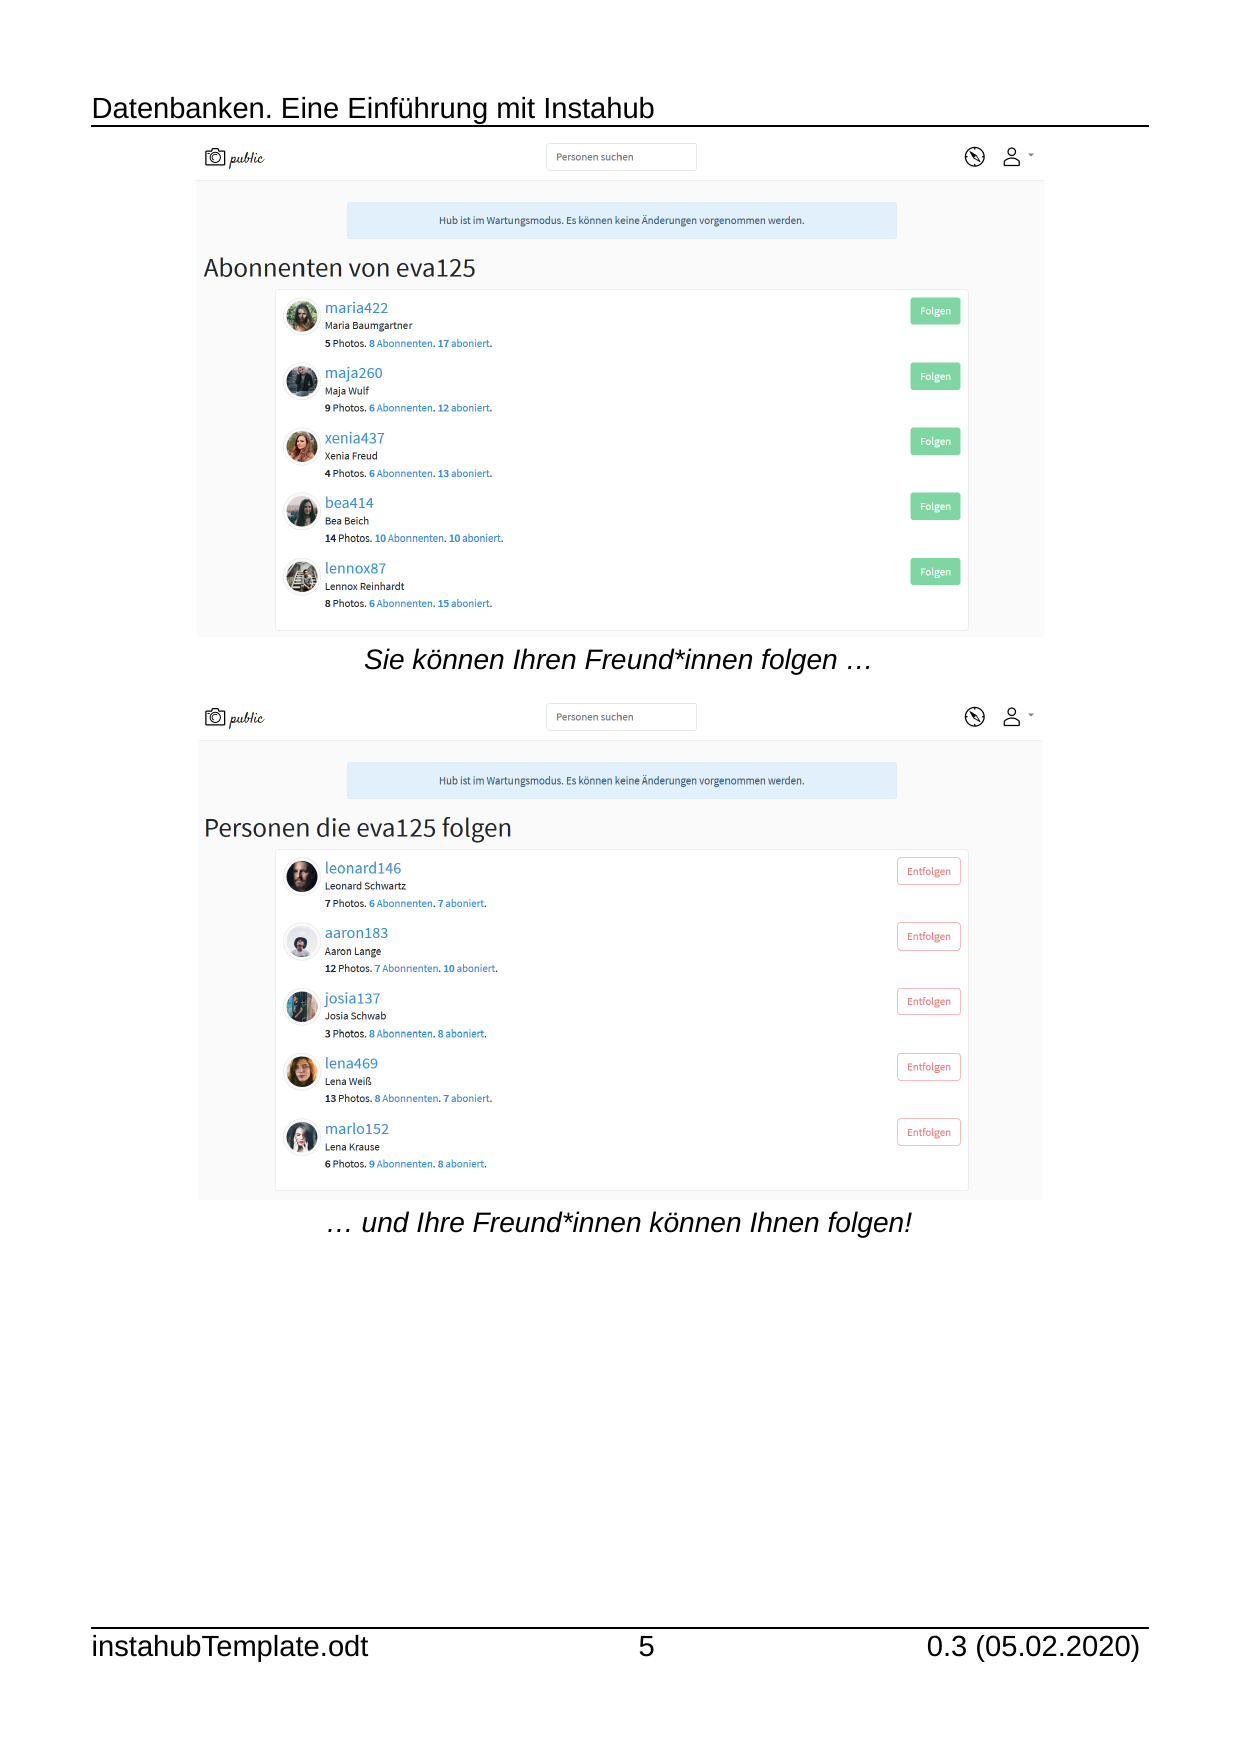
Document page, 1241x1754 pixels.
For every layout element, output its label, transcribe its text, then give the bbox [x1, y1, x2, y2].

text … und Ihre Freund*innen können Ihnen folgen! [91, 1206, 1149, 1238]
picture [198, 699, 1043, 1200]
picture [196, 138, 1044, 637]
text Sie können Ihren Freund*innen folgen … [91, 643, 1149, 675]
